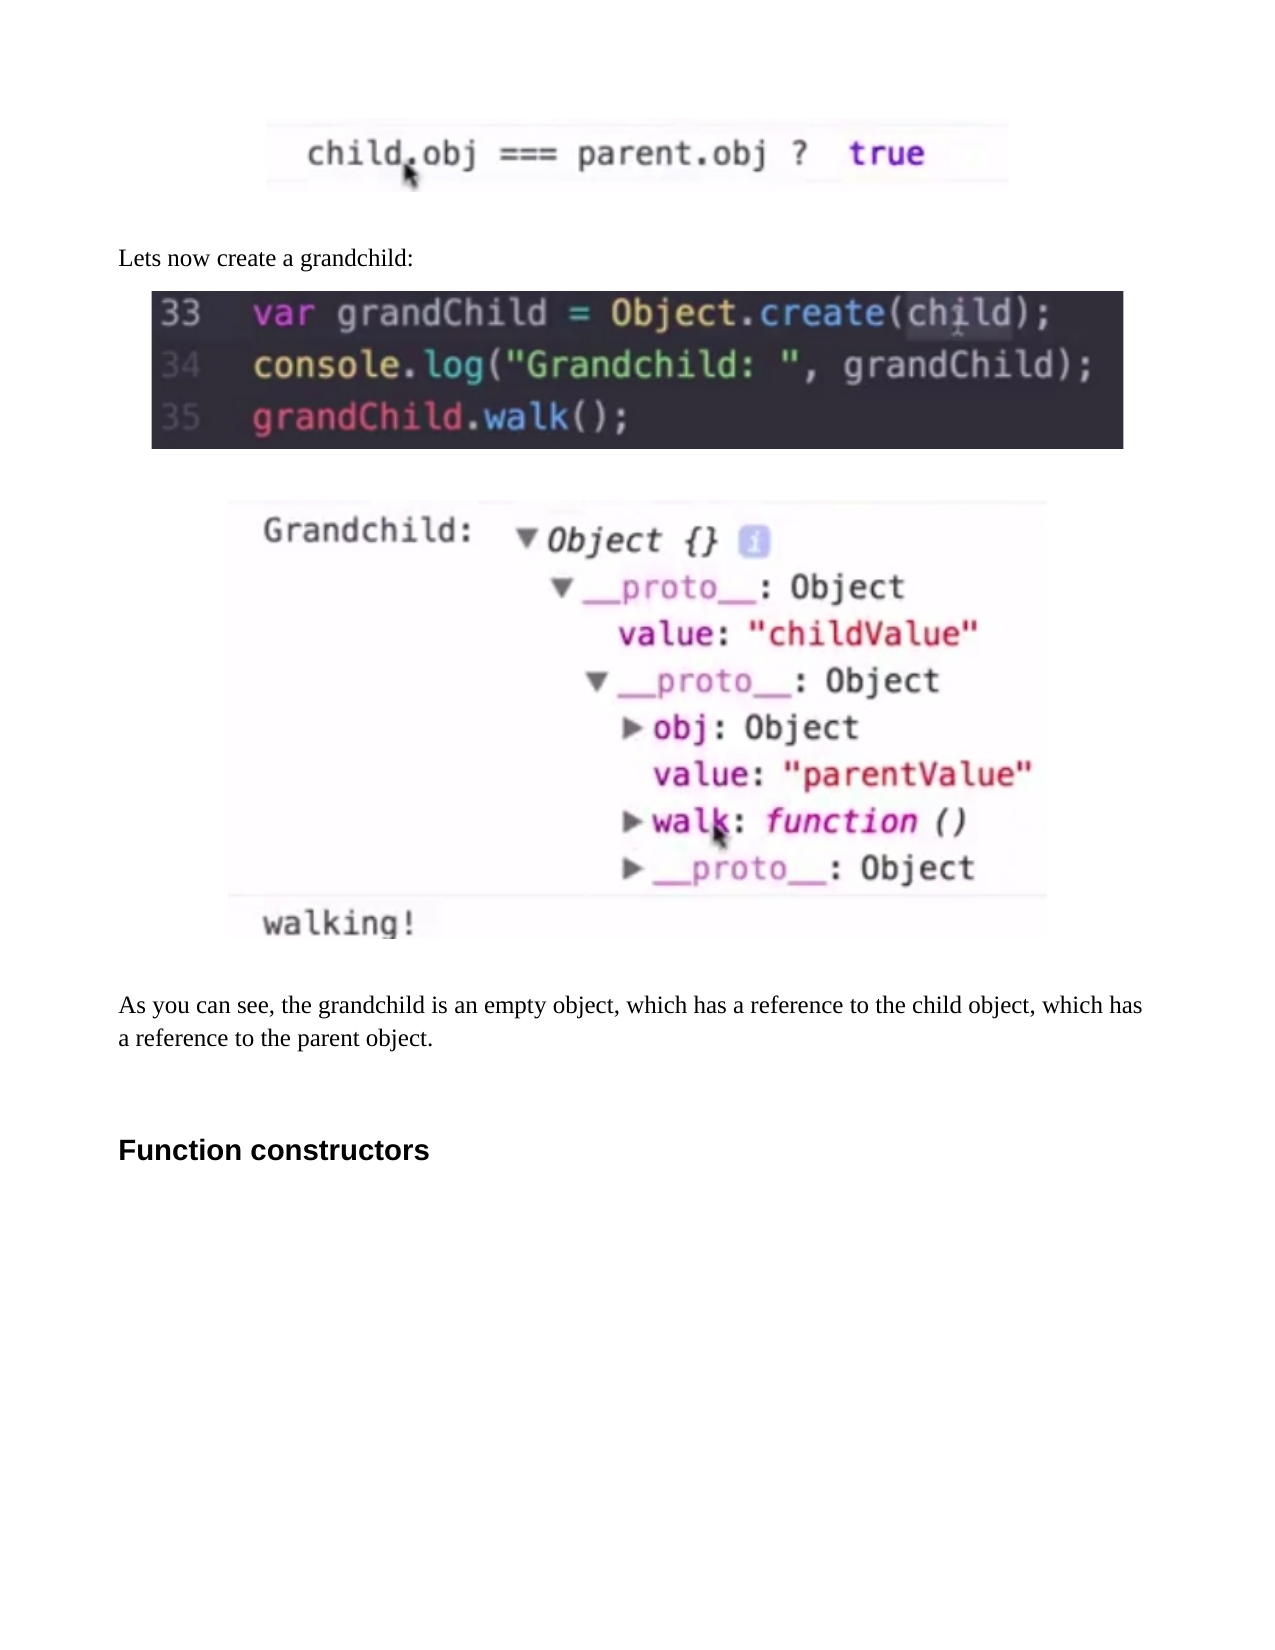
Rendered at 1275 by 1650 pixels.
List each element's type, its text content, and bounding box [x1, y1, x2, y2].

subtitle Function constructors [118, 1133, 1157, 1167]
picture [228, 500, 1047, 939]
text Lets now create a grandchild: [118, 243, 1157, 272]
picture [266, 118, 1009, 192]
text As you can see, the grandchild is an empty object, which has a reference to the child object, which has a reference to the parent object. [118, 990, 1157, 1052]
picture [151, 291, 1124, 449]
